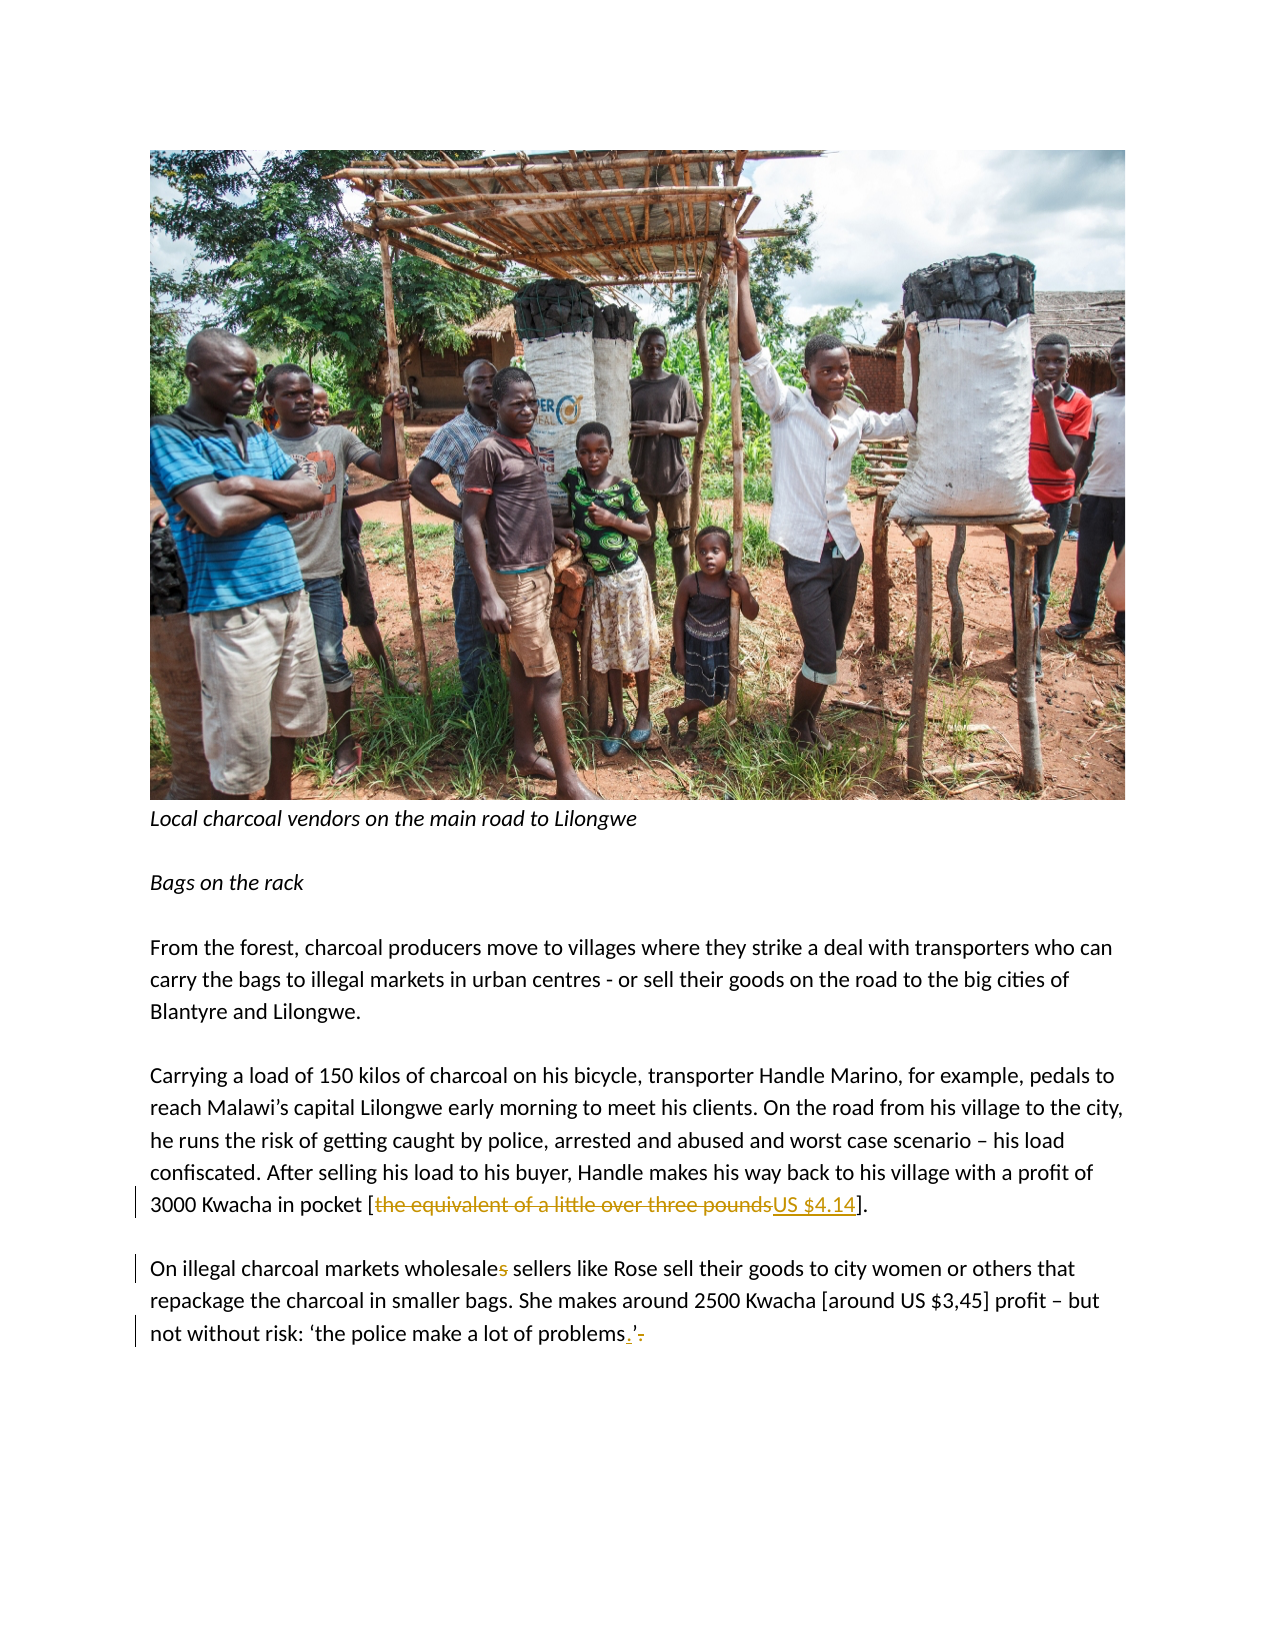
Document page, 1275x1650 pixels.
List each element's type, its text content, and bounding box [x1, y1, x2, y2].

text From the forest, charcoal producers move to villages where they strike a deal with transporters who can carry the bags to illegal markets in urban centres - or sell their goods on the road to the big cities of Blantyre and Lilongwe. [150, 933, 1125, 1025]
text Bags on the rack [150, 868, 1125, 896]
text Carrying a load of 150 kilos of charcoal on his bicycle, transporter Handle Marino, for example, pedals to reach Malawi’s capital Lilongwe early morning to meet his clients. On the road from his village to the city, he runs the risk of getting caught by police, arrested and abused and worst case scenario – his load confiscated. After selling his load to his buyer, Handle makes his way back to his village with a profit of 3000 Kwacha in pocket [US $4.14]. [150, 1061, 1125, 1218]
picture [150, 150, 1125, 800]
text Local charcoal vendors on the main road to Lilongwe [150, 804, 1125, 832]
text On illegal charcoal markets wholesale sellers like Rose sell their goods to city women or others that repackage the charcoal in smaller bags. She makes around 2500 Kwacha [around US $3,45] profit – but not without risk: ‘the police make a lot of problems.’ [150, 1254, 1125, 1347]
